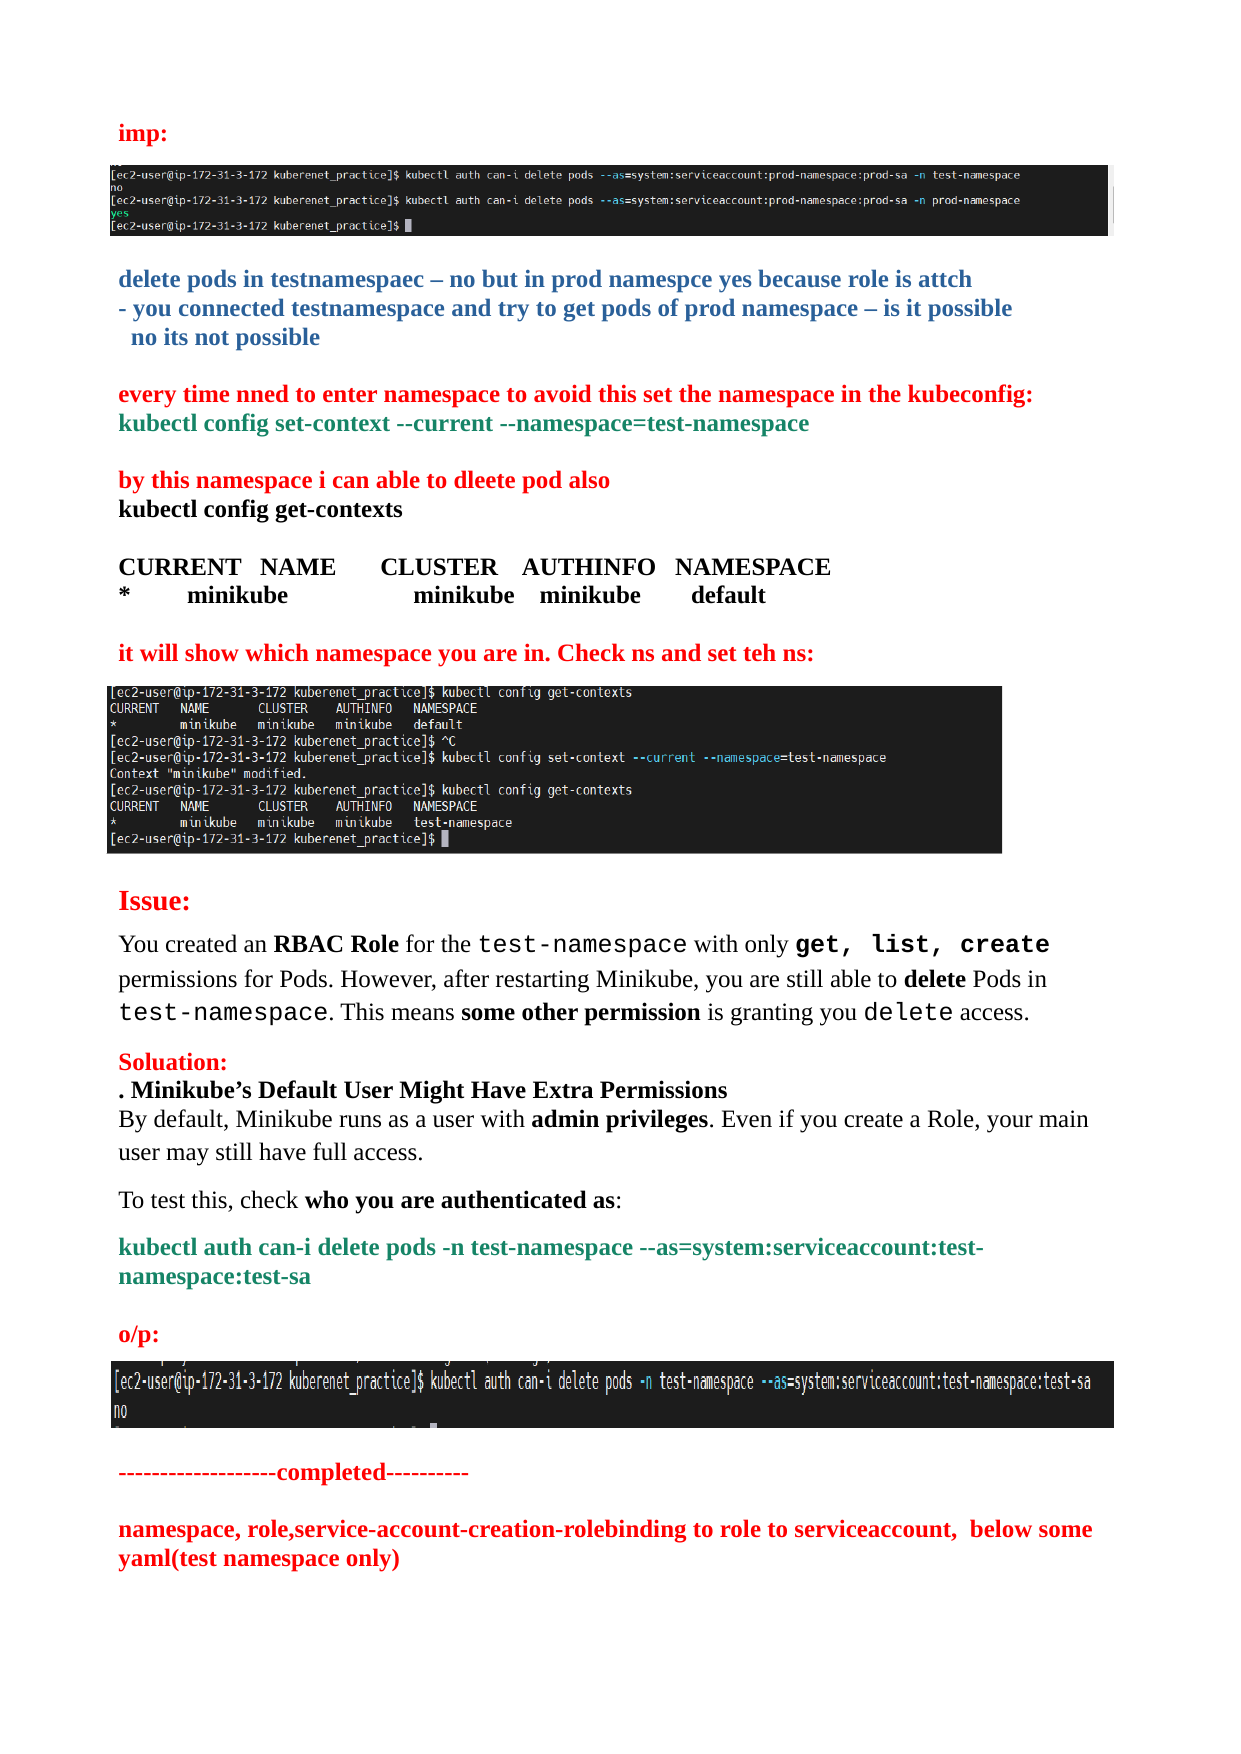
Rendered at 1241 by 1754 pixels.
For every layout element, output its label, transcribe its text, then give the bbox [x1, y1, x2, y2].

text -------------------completed---------- namespace, role,service-account-creation-rolebinding to role to serviceaccount, below some yaml(test namespace only) [118, 1457, 1122, 1601]
text delete pods in testnamespaec – no but in prod namespce yes because role is attch - you connected testnamespace and try to get pods of prod namespace – is it possible no its not possible [118, 264, 1122, 351]
text Soluation: . Minikube’s Default User Might Have Extra Permissions [118, 1047, 1122, 1104]
text kubectl auth can-i delete pods -n test-namespace --as=system:serviceaccount:test-namespace:test-sa [118, 1232, 1122, 1290]
text By default, Minikube runs as a user with admin privileges. Even if you create a Role, your main user may still have full access. [118, 1104, 1122, 1166]
subtitle Issue: [118, 883, 1122, 916]
text o/p: [118, 1290, 1122, 1457]
picture [106, 686, 1003, 856]
picture [110, 1361, 1114, 1428]
text To test this, check who you are authenticated as: [118, 1185, 1122, 1214]
text by this namespace i can able to dleete pod also kubectl config get-contexts [118, 437, 1122, 523]
text You created an RBAC Role for the test-namespace with only get, list, create permissions for Pods. However, after restarting Minikube, you are still able to delete Pods in test-namespace. This means some other permission is granting you delete access. [118, 929, 1122, 1028]
text CURRENT NAME CLUSTER AUTHINFO NAMESPACE [118, 552, 1122, 581]
text imp: [118, 118, 1122, 264]
text every time nned to enter namespace to avoid this set the namespace in the kubeconfig: kubectl config set-context --current --namespace=test-namespace [118, 379, 1122, 437]
text it will show which namespace you are in. Check ns and set teh ns: [118, 609, 1122, 753]
text * minikube minikube minikube default [118, 581, 1122, 609]
picture [110, 165, 1114, 236]
